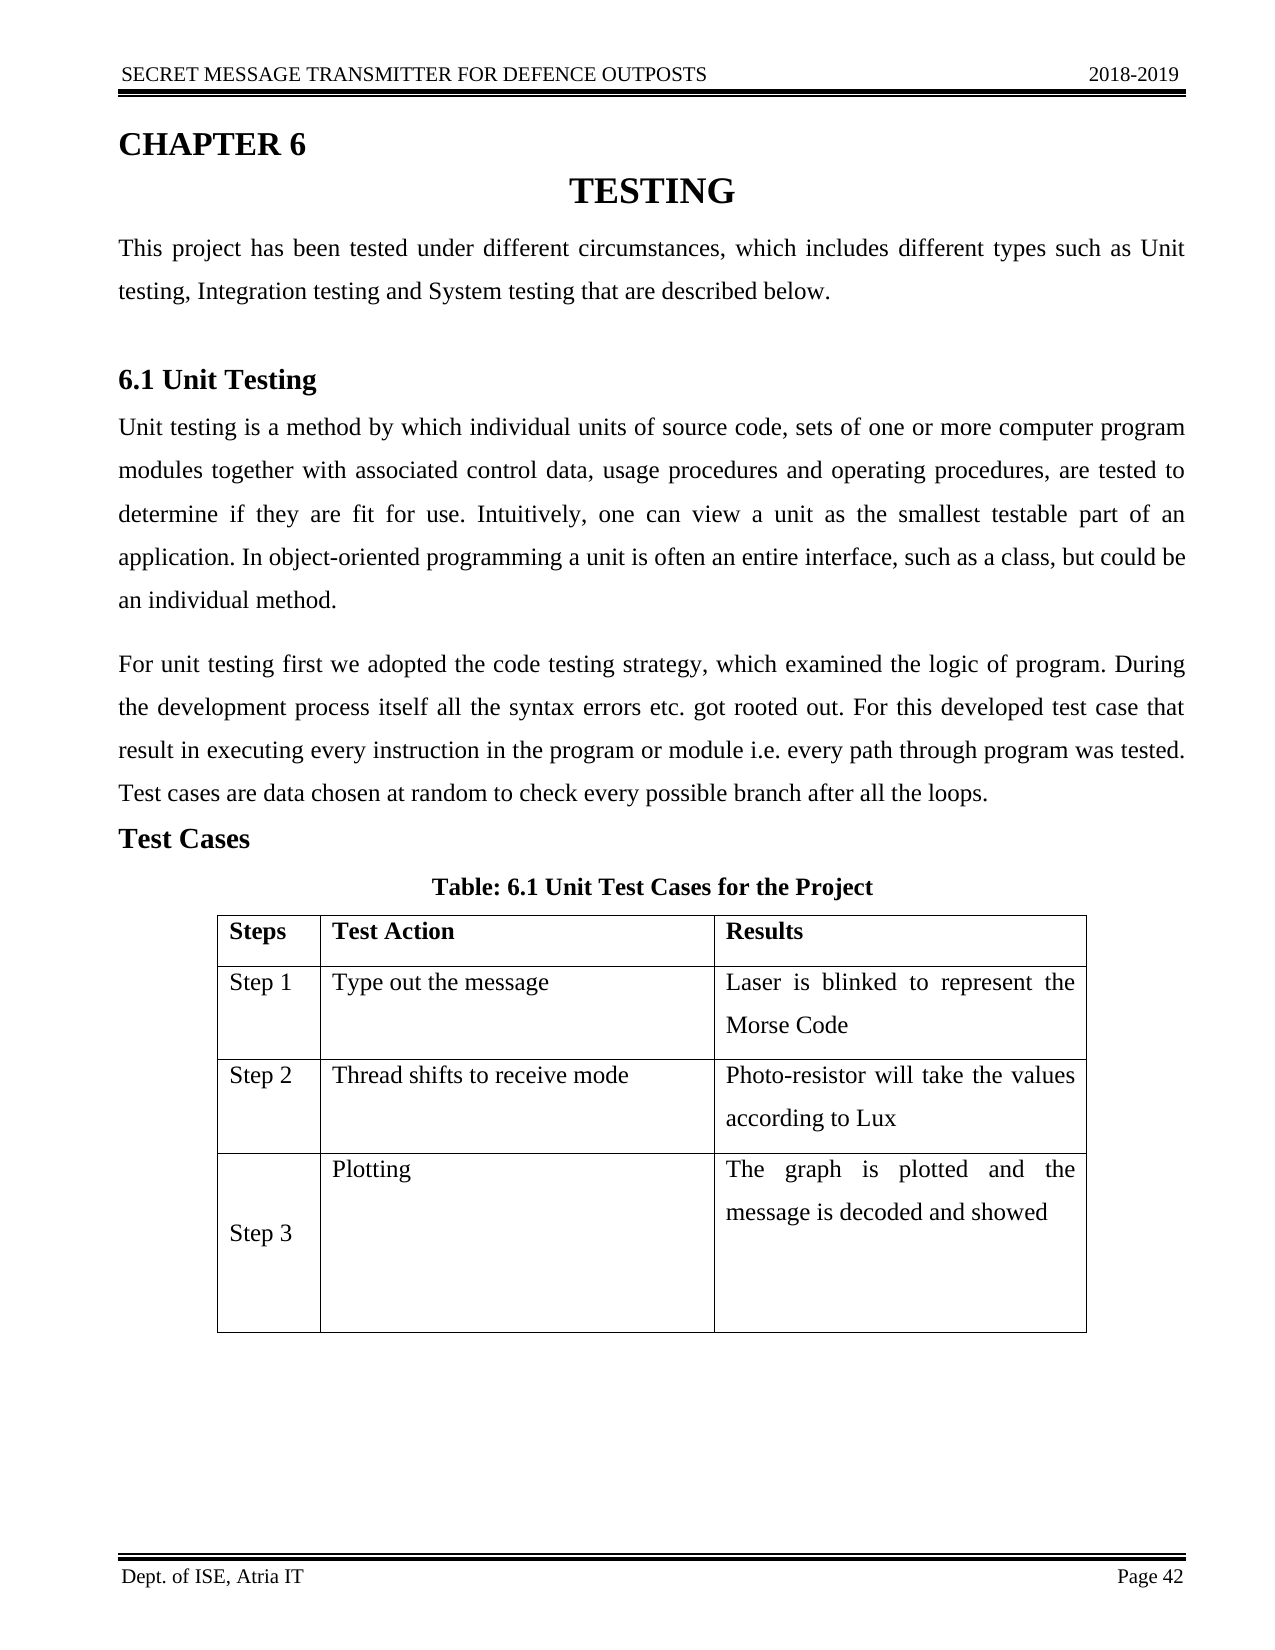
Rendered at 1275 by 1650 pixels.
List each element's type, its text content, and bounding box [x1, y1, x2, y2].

text For unit testing first we adopted the code testing strategy, which examined the logic of program. During the development process itself all the syntax errors etc. got rooted out. For this developed test case that result in executing every instruction in the program or module i.e. every path through program was tested. Test cases are data chosen at random to check every possible branch after all the loops. [118, 649, 1186, 807]
table_cell Photo-resistor will take the values according to Lux [715, 1060, 1086, 1153]
table_cell The graph is plotted and the message is decoded and showed [715, 1154, 1086, 1332]
text Test Cases [118, 821, 1186, 855]
text 6.1 Unit Testing [118, 362, 1186, 396]
table_cell Step 3 [218, 1154, 320, 1332]
table_cell Plotting [321, 1154, 714, 1332]
table_cell Step 1 [218, 967, 320, 1059]
table_cell Step 2 [218, 1060, 320, 1153]
text TESTING [118, 168, 1186, 211]
table_header Steps [218, 916, 320, 966]
table_cell Thread shifts to receive mode [321, 1060, 714, 1153]
text Unit testing is a method by which individual units of source code, sets of one or more computer program modules together with associated control data, usage procedures and operating procedures, are tested to determine if they are fit for use. Intuitively, one can view a unit as the smallest testable part of an application. In object-oriented programming a unit is often an entire interface, such as a class, but could be an individual method. [118, 412, 1186, 614]
table_header Results [715, 916, 1086, 966]
text Table: 6.1 Unit Test Cases for the Project [118, 872, 1186, 901]
table_cell Type out the message [321, 967, 714, 1059]
text This project has been tested under different circumstances, which includes different types such as Unit testing, Integration testing and System testing that are described below. [118, 233, 1186, 305]
table_cell Laser is blinked to represent the Morse Code [715, 967, 1086, 1059]
text CHAPTER 6 [118, 124, 1186, 162]
table_header Test Action [321, 916, 714, 966]
